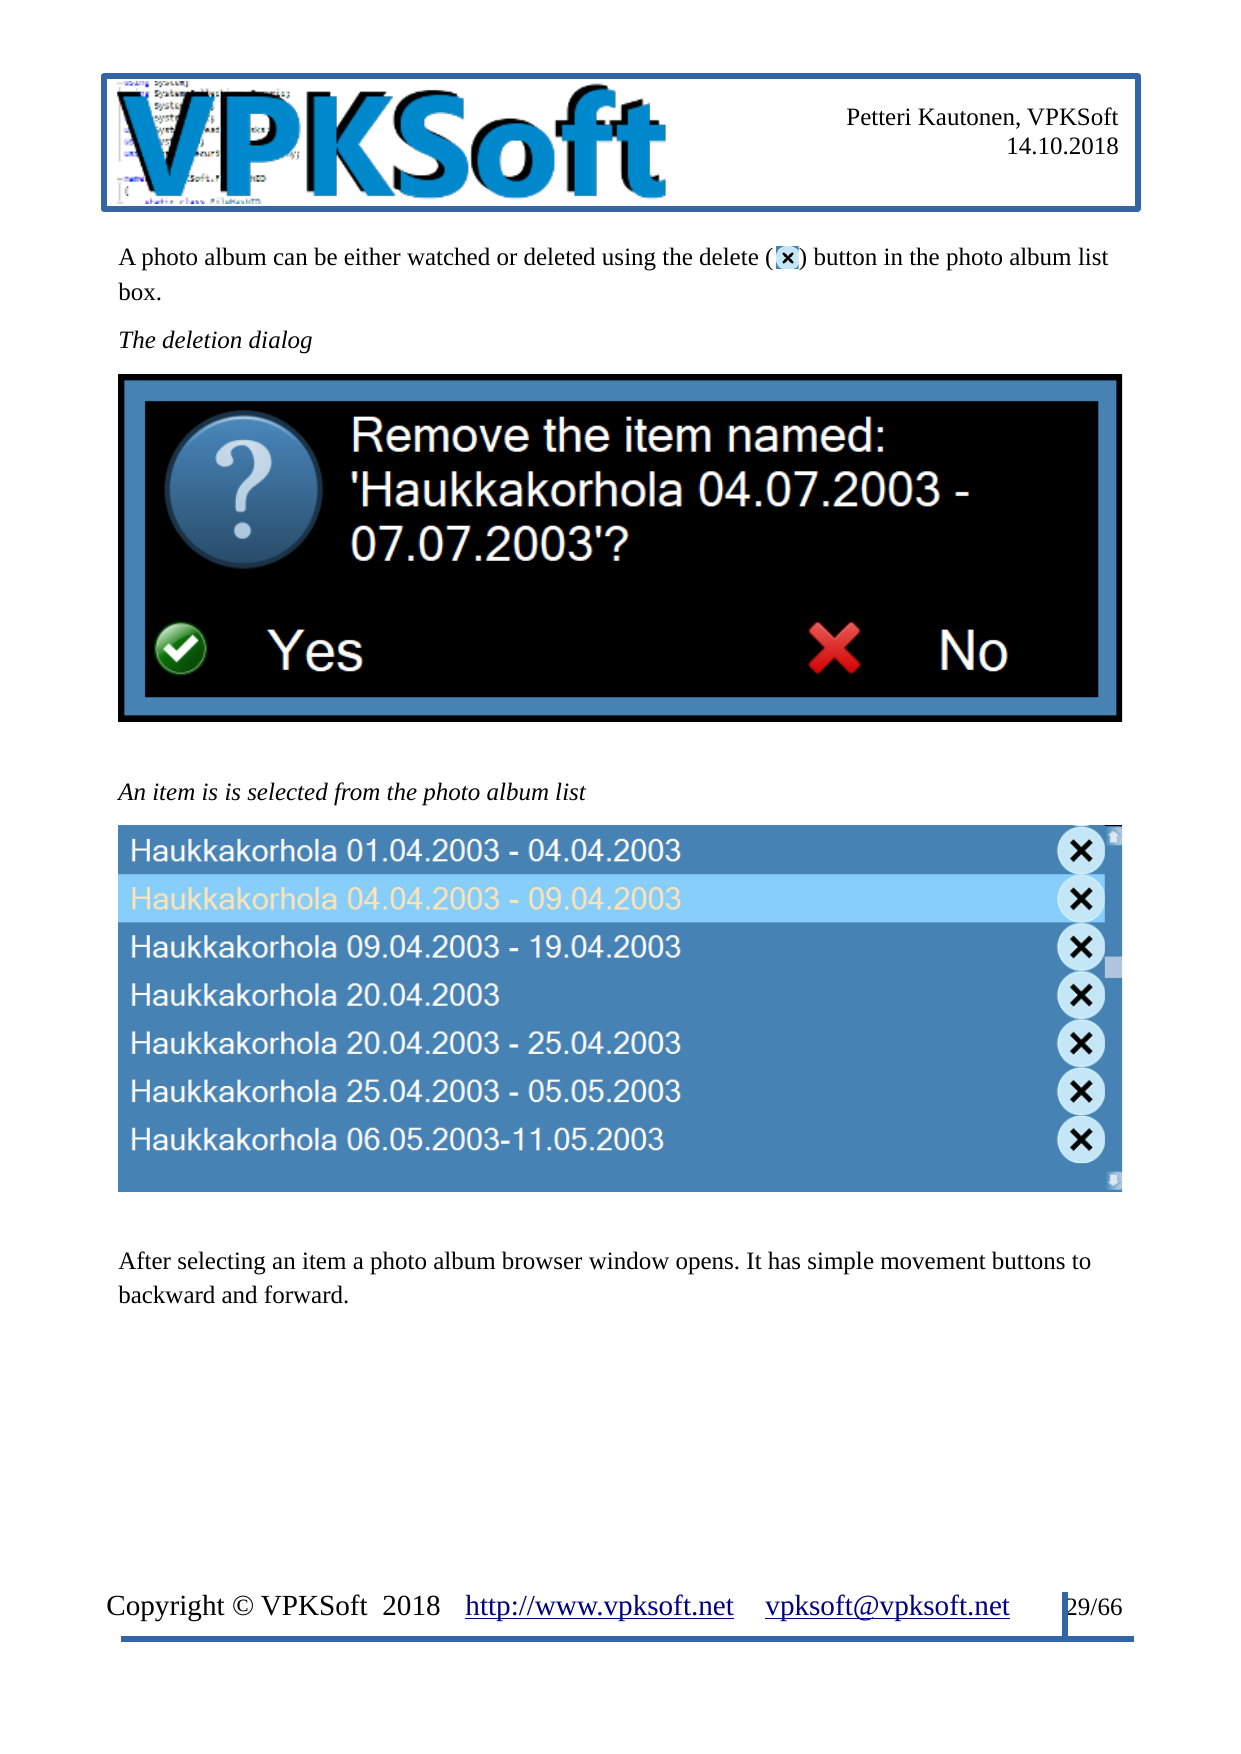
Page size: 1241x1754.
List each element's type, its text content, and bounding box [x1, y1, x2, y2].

picture [116, 81, 672, 204]
picture [776, 246, 799, 269]
text A photo album can be either watched or deleted using the delete ( ) button in the photo album list box. [118, 242, 1122, 305]
picture [118, 374, 1123, 722]
text The deletion dialog [118, 326, 1122, 354]
picture [118, 825, 1123, 1192]
text After selecting an item a photo album browser window opens. It has simple movement buttons to backward and forward. [118, 1246, 1122, 1309]
text An item is is selected from the photo album list [118, 777, 1122, 805]
